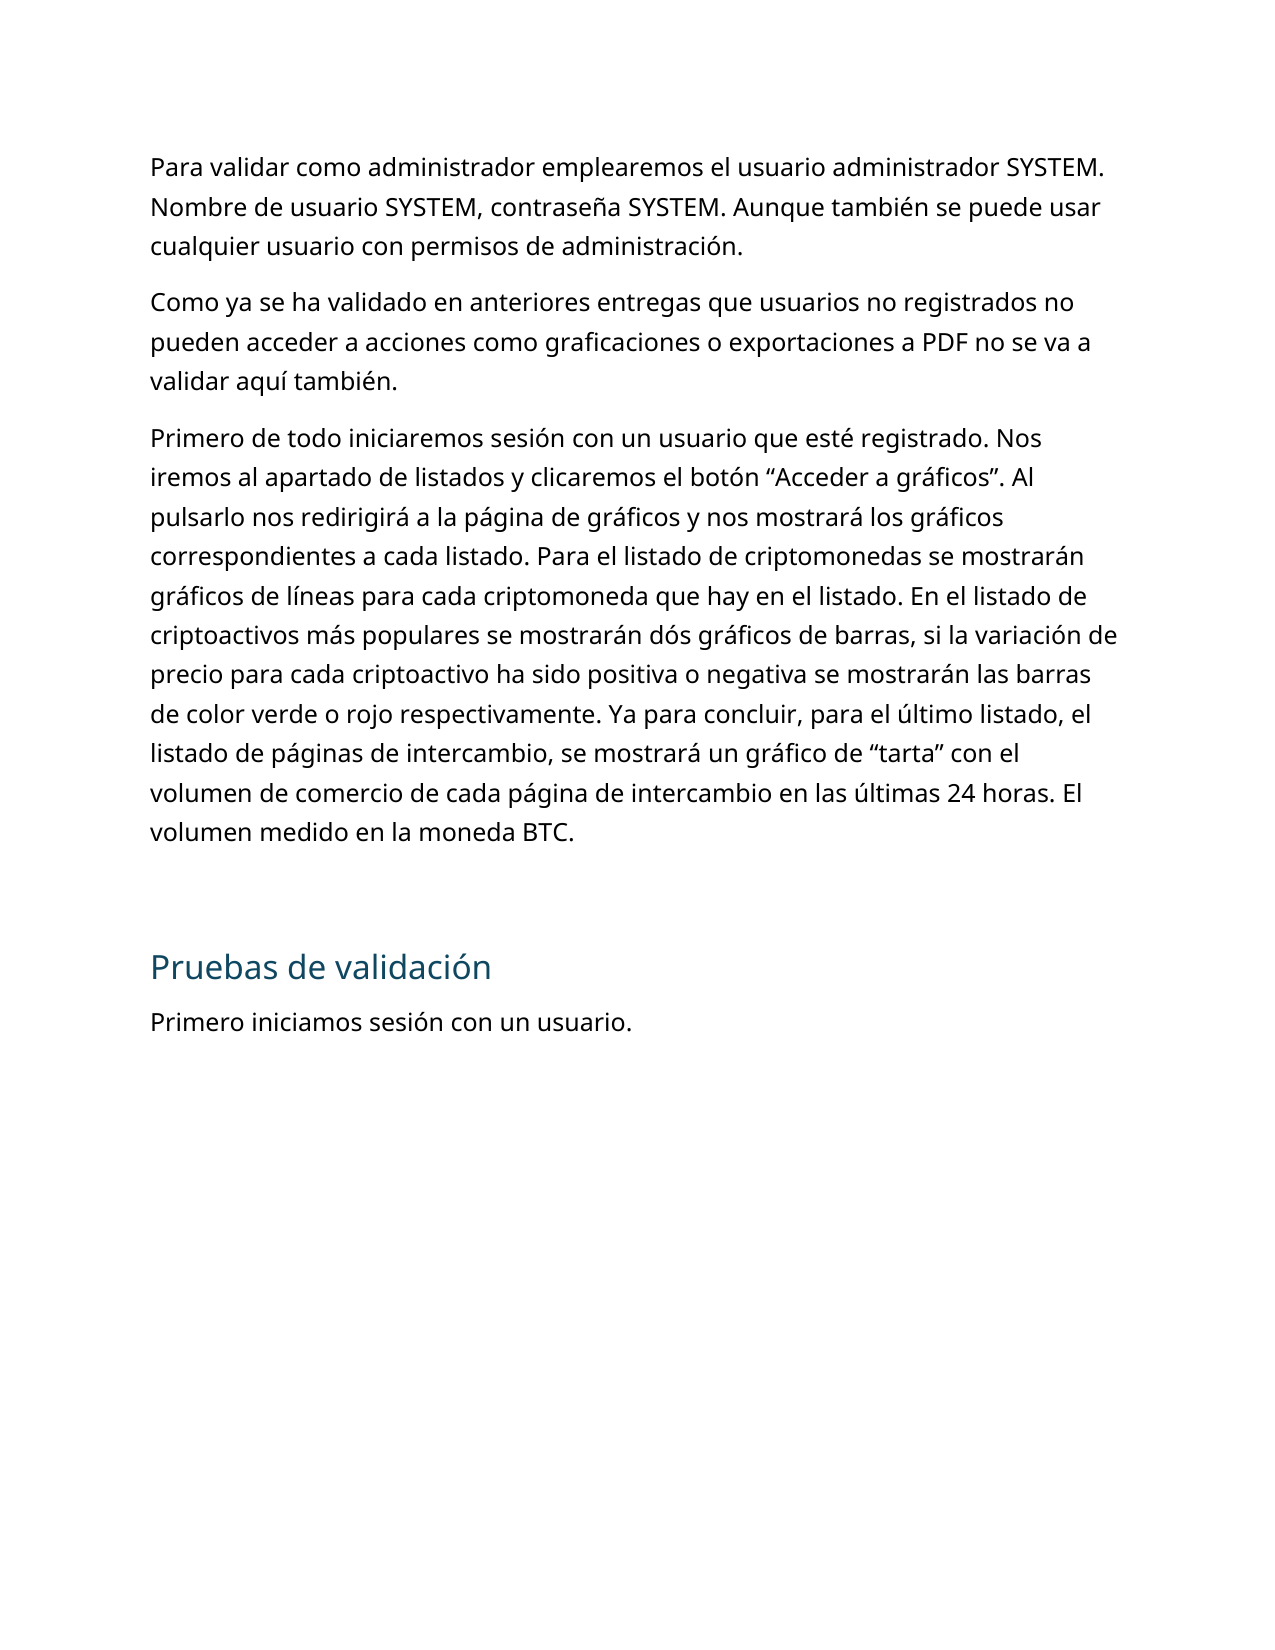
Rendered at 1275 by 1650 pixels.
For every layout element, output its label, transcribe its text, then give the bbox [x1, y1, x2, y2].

text Como ya se ha validado en anteriores entregas que usuarios no registrados no pueden acceder a acciones como graficaciones o exportaciones a PDF no se va a validar aquí también. [150, 285, 1125, 398]
text Para validar como administrador emplearemos el usuario administrador SYSTEM. Nombre de usuario SYSTEM, contraseña SYSTEM. Aunque también se puede usar cualquier usuario con permisos de administración. [150, 150, 1125, 263]
text Primero de todo iniciaremos sesión con un usuario que esté registrado. Nos iremos al apartado de listados y clicaremos el botón “Acceder a gráficos”. Al pulsarlo nos redirigirá a la página de gráficos y nos mostrará los gráficos correspondientes a cada listado. Para el listado de criptomonedas se mostrarán gráficos de líneas para cada criptomoneda que hay en el listado. En el listado de criptoactivos más populares se mostrarán dós gráficos de barras, si la variación de precio para cada criptoactivo ha sido positiva o negativa se mostrarán las barras de color verde o rojo respectivamente. Ya para concluir, para el último listado, el listado de páginas de intercambio, se mostrará un gráfico de “tarta” con el volumen de comercio de cada página de intercambio en las últimas 24 horas. El volumen medido en la moneda BTC. [150, 420, 1125, 849]
text Primero iniciamos sesión con un usuario. [150, 1005, 1125, 1039]
subtitle Pruebas de validación [150, 944, 1125, 989]
